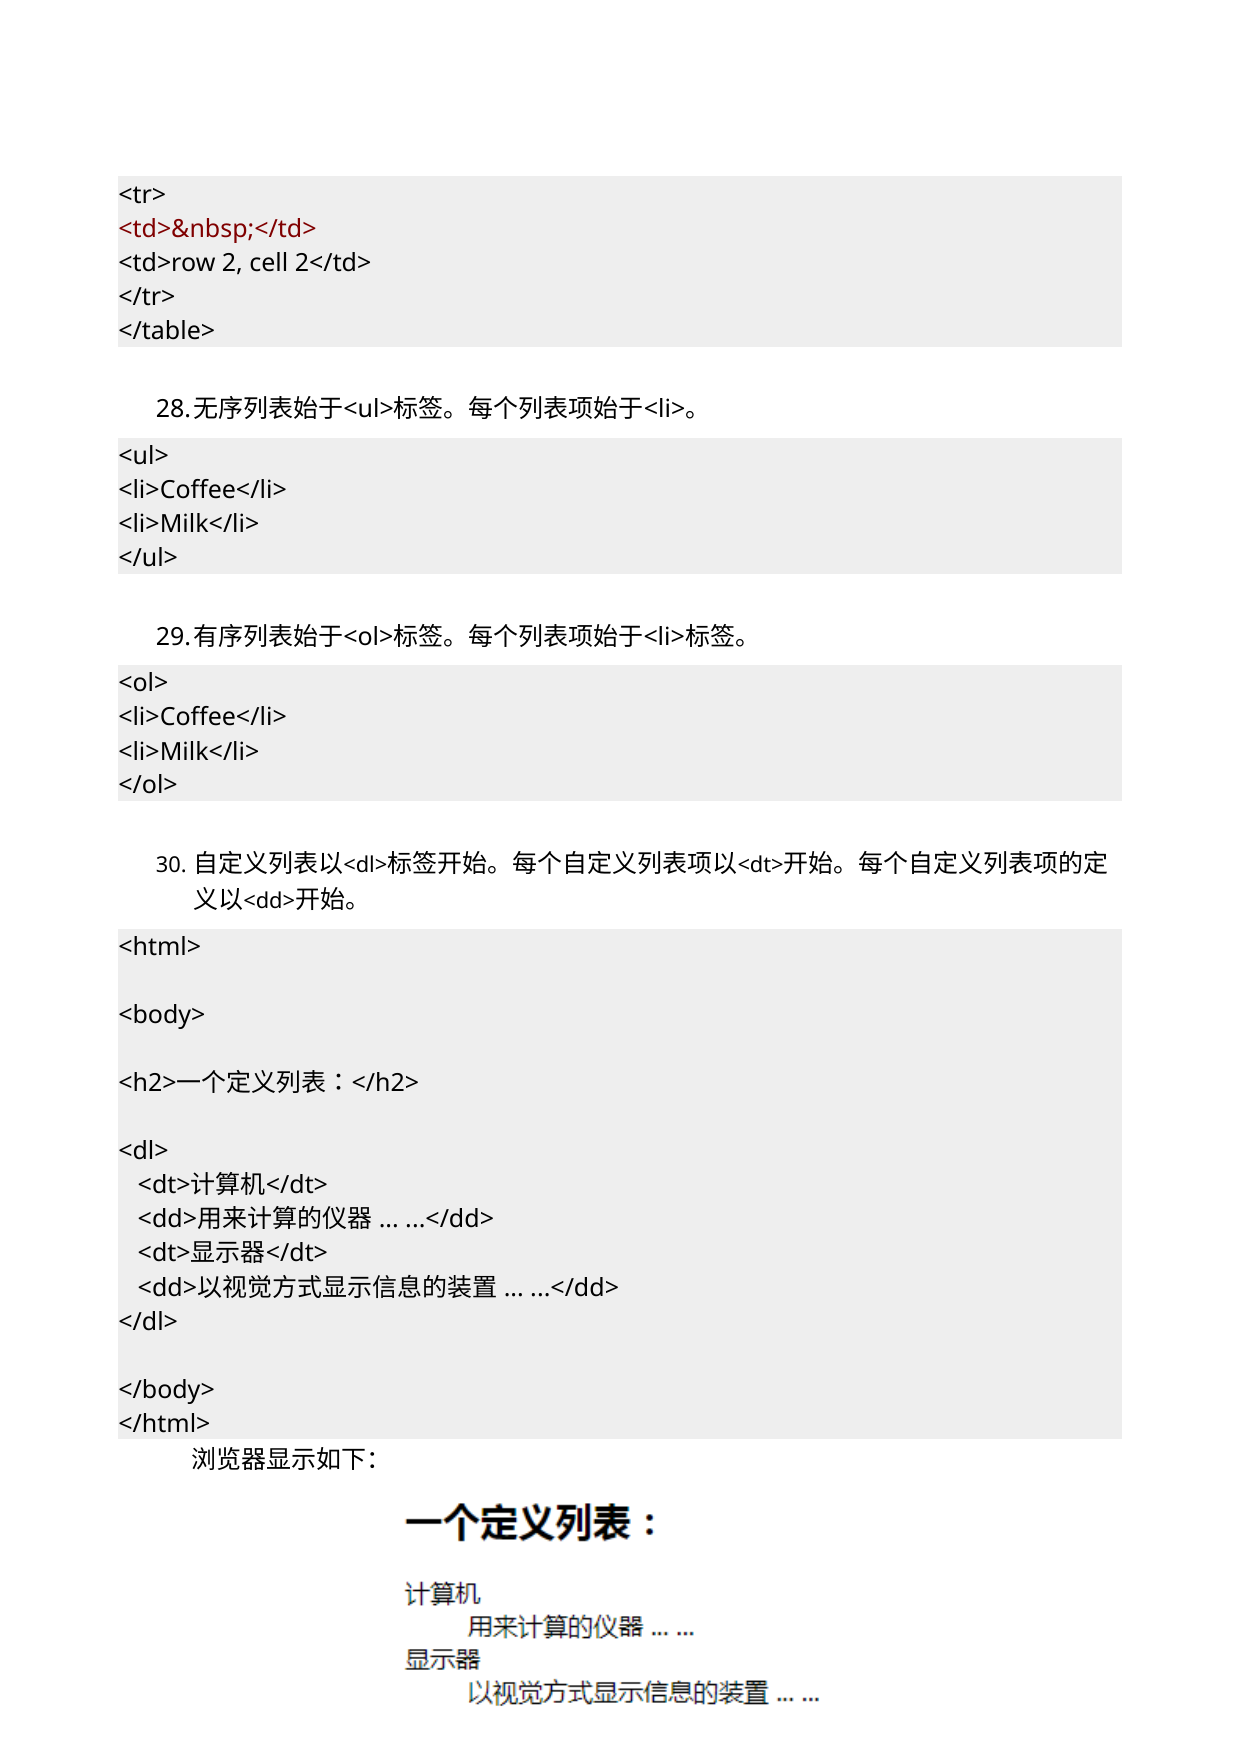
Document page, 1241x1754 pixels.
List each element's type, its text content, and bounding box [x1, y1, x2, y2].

table_header <html> <body> <h2>一个定义列表：</h2> <dl> <dt>计算机</dt> <dd>用来计算的仪器 ... ...</dd> <dt>显示器</dt> <dd>以视觉方式显示信息的装置 ... ...</dd> </dl> </body> </html> [118, 929, 1122, 1439]
text 浏览器显示如下： [118, 1439, 1122, 1476]
picture [399, 1488, 841, 1728]
list 自定义列表以<dl>标签开始。每个自定义列表项以<dt>开始。每个自定义列表项的定义以<dd>开始。 [156, 843, 1122, 916]
table_header <ul> <li>Coffee</li> <li>Milk</li> </ul> [118, 438, 1122, 574]
table_header <ol> <li>Coffee</li> <li>Milk</li> </ol> [118, 665, 1122, 801]
list 无序列表始于<ul>标签。每个列表项始于<li>。 [156, 389, 1122, 425]
table_header <tr> <td>&nbsp;</td> <td>row 2, cell 2</td> </tr> </table> [118, 176, 1122, 347]
list 有序列表始于<ol>标签。每个列表项始于<li>标签。 [156, 616, 1122, 652]
